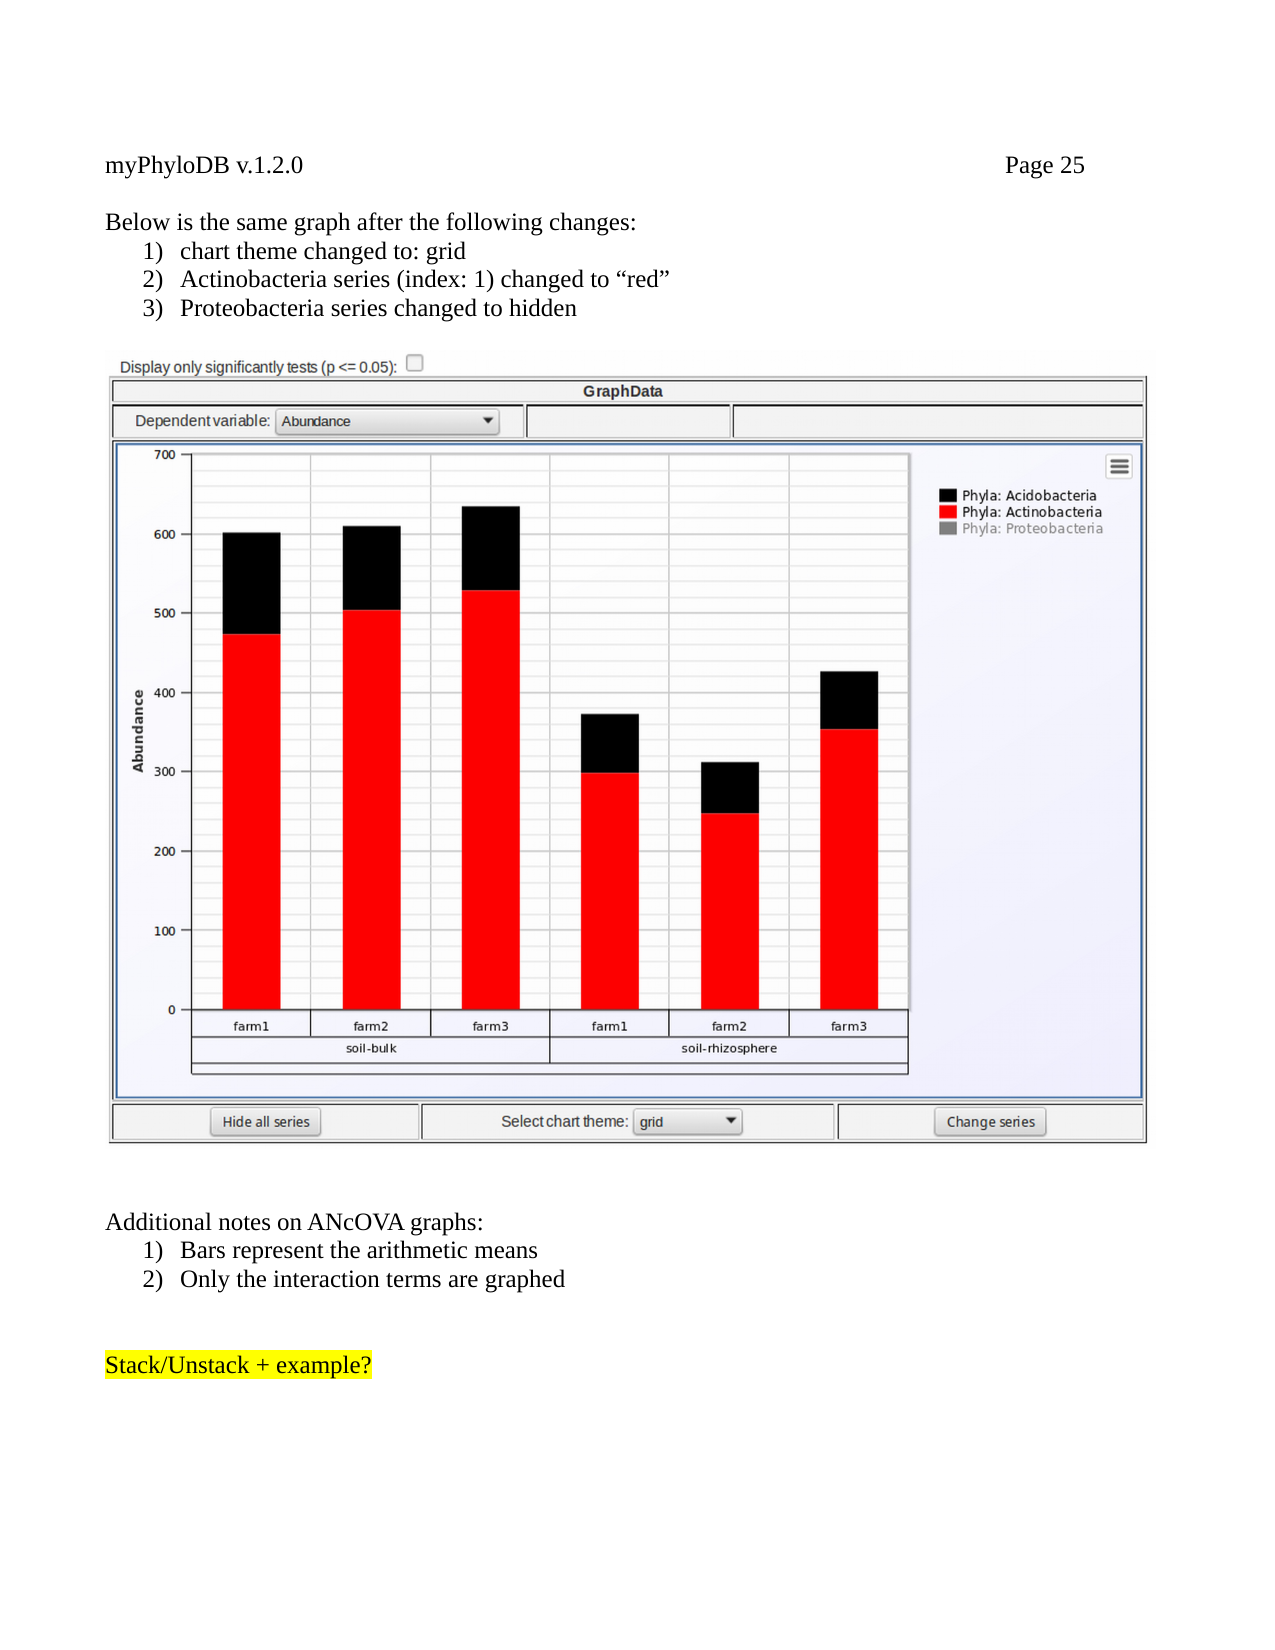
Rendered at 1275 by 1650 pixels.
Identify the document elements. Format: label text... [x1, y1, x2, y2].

list Only the interaction terms are graphed [142, 1264, 1170, 1293]
text Additional notes on ANcOVA graphs: [105, 1207, 1170, 1235]
text Stack/Unstack + example? [105, 1350, 1170, 1379]
picture [105, 350, 1156, 1149]
list chart theme changed to: grid [142, 236, 1170, 264]
list Actinobacteria series (index: 1) changed to “red” [142, 264, 1170, 293]
list Proteobacteria series changed to hidden [142, 293, 1170, 322]
list Bars represent the arithmetic means [142, 1235, 1170, 1264]
text Below is the same graph after the following changes: [105, 207, 1170, 236]
